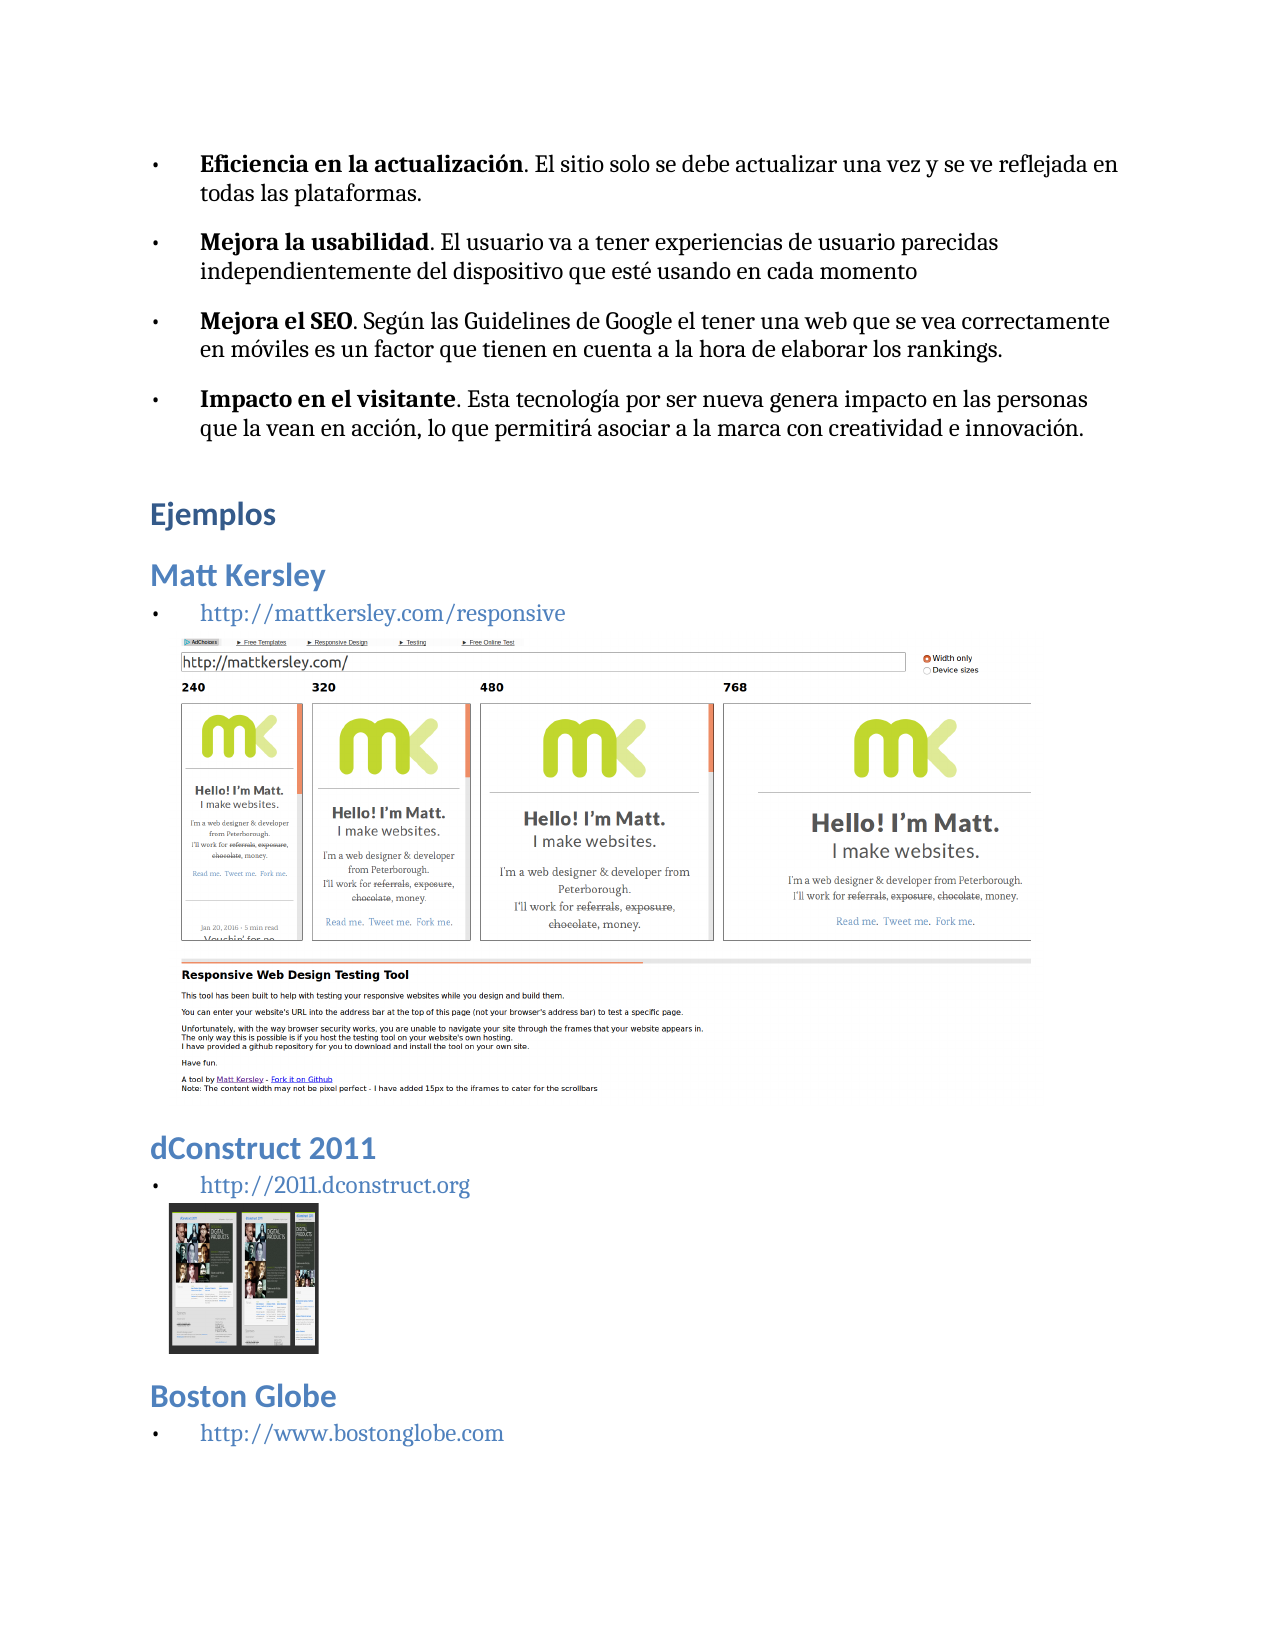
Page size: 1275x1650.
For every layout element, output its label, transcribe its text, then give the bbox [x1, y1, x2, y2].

list Eficiencia en la actualización. El sitio solo se debe actualizar una vez y se ve reflejada en todas las plataformas. [150, 150, 1125, 207]
list http://2011.dconstruct.org [150, 1171, 1125, 1200]
list http://www.bostonglobe.com [150, 1419, 1125, 1448]
picture [168, 631, 1044, 1106]
subtitle Ejemplos [150, 492, 1125, 533]
subtitle Boston Globe [150, 1374, 1125, 1415]
subtitle Matt Kersley [150, 554, 1125, 595]
list Impacto en el visitante. Esta tecnología por ser nueva genera impacto en las personas que la vean en acción, lo que permitirá asociar a la marca con creatividad e innovación. [150, 385, 1125, 442]
subtitle dConstruct 2011 [150, 1127, 1125, 1167]
picture [168, 1203, 319, 1354]
list Mejora el SEO. Según las Guidelines de Google el tener una web que se vea correctamente en móviles es un factor que tienen en cuenta a la hora de elaborar los rankings. [150, 307, 1125, 364]
list Mejora la usabilidad. El usuario va a tener experiencias de usuario parecidas independientemente del dispositivo que esté usando en cada momento [150, 228, 1125, 286]
list http://mattkersley.com/responsive [150, 598, 1125, 627]
